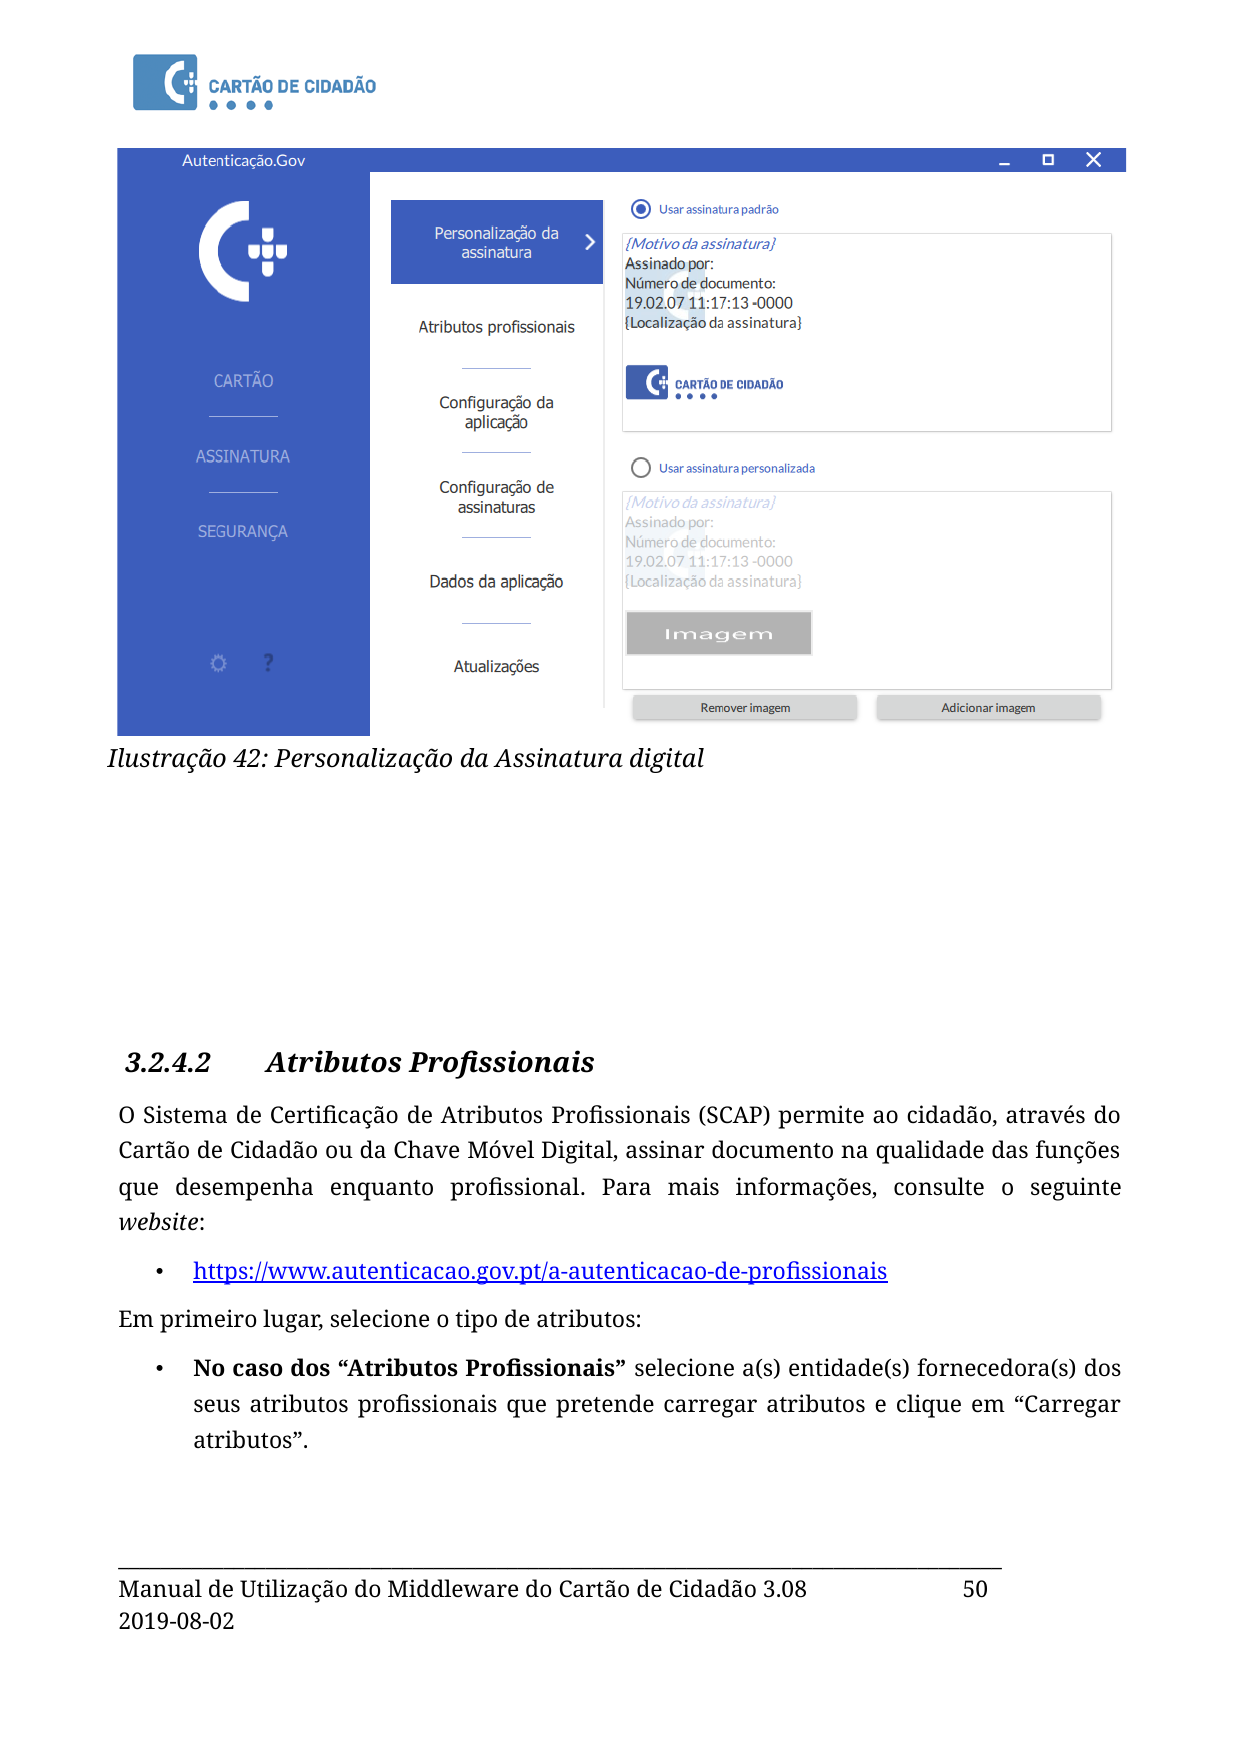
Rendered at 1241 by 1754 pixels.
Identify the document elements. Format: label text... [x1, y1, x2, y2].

text O Sistema de Certificação de Atributos Profissionais (SCAP) permite ao cidadão, através do Cartão de Cidadão ou da Chave Móvel Digital, assinar documento na qualidade das funções que desempenha enquanto profissional. Para mais informações, consulte o seguinte website: [118, 1098, 1122, 1238]
list Em primeiro lugar, selecione o tipo de atributos: [118, 1303, 1122, 1334]
text Ilustração 42: Personalização da Assinatura digital [107, 161, 1136, 775]
list https://www.autenticacao.gov.pt/a-autenticacao-de-profissionais [156, 1255, 1122, 1286]
picture [117, 148, 1127, 736]
subtitle Atributos Profissionais [118, 1043, 1122, 1080]
picture [130, 47, 423, 118]
list No caso dos “Atributos Profissionais” selecione a(s) entidade(s) fornecedora(s) dos seus atributos profissionais que pretende carregar atributos e clique em “Carregar atributos”. [156, 1352, 1122, 1455]
